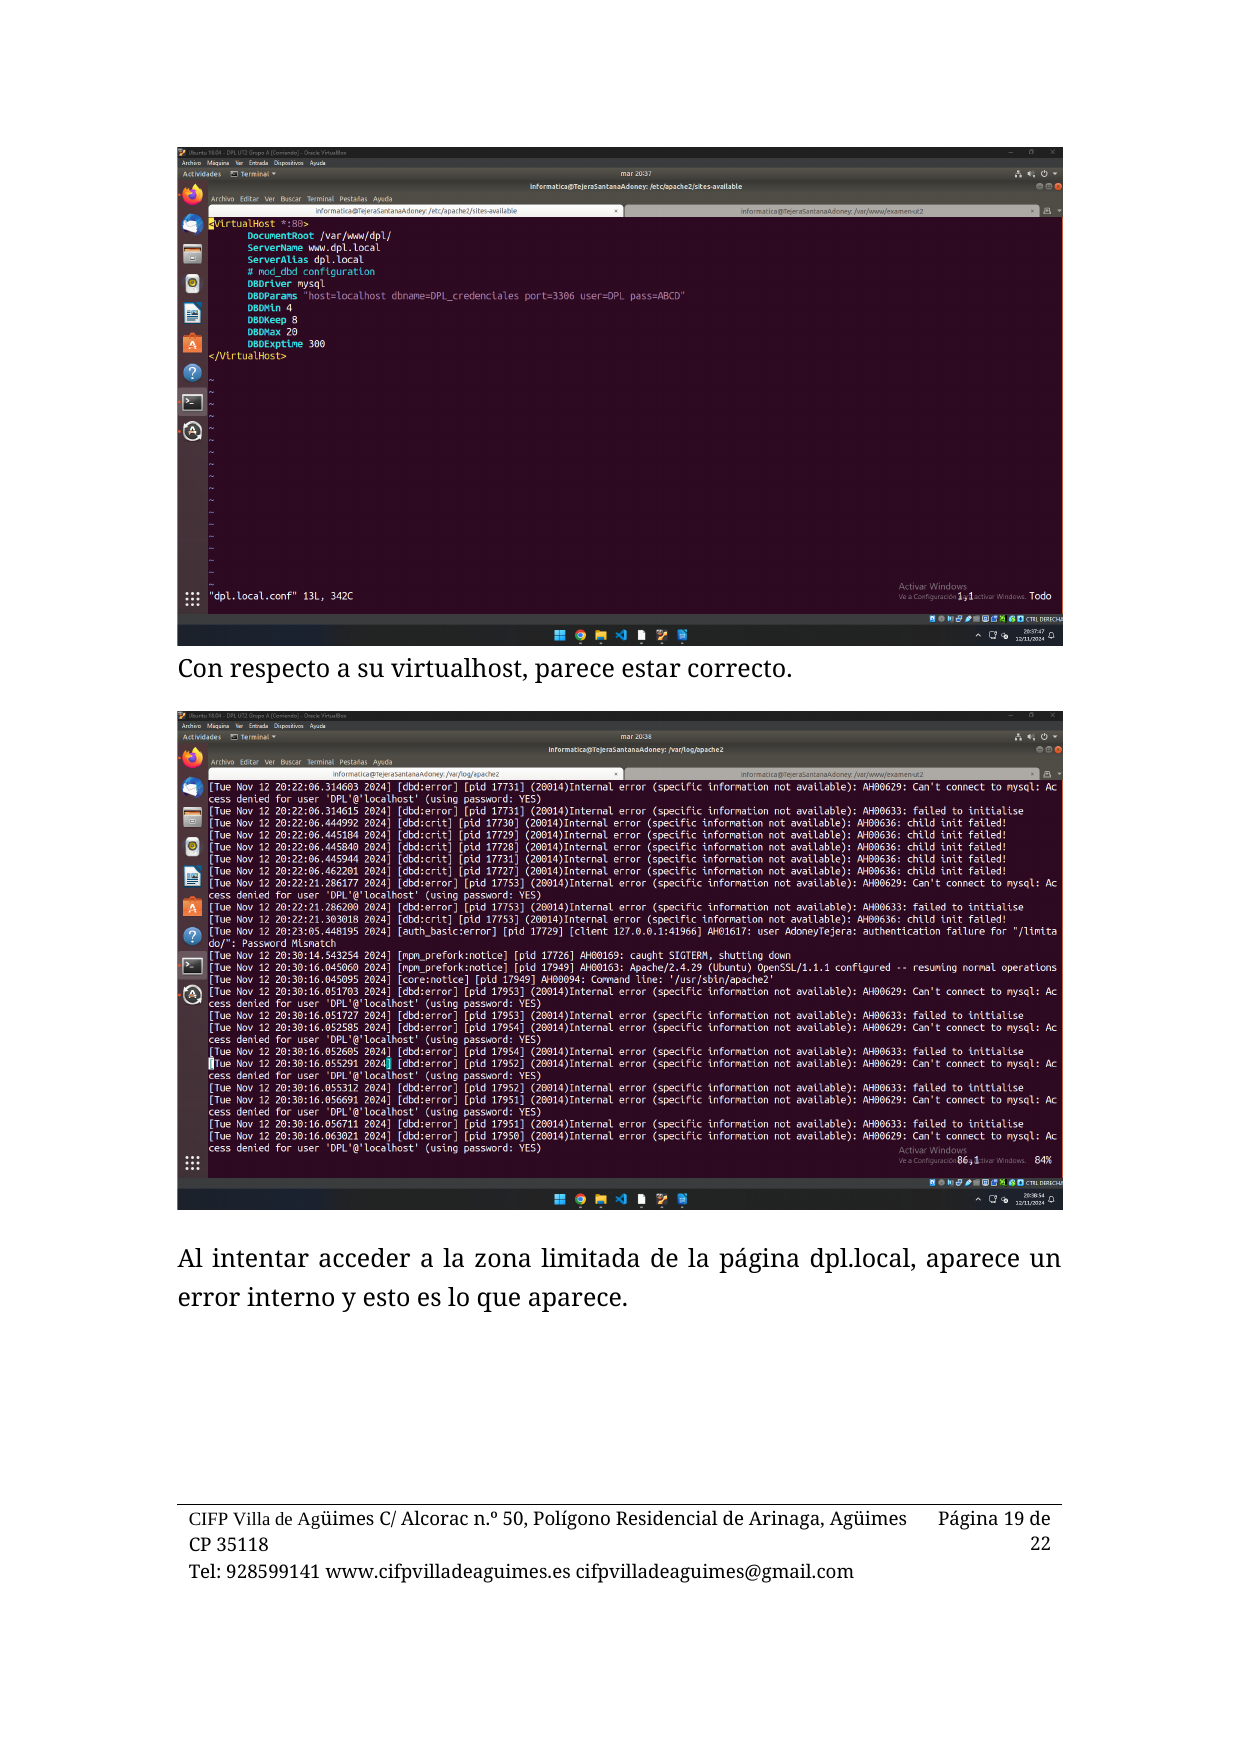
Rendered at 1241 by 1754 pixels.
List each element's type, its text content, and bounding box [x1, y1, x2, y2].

picture [177, 147, 1063, 646]
text Al intentar acceder a la zona limitada de la página dpl.local, aparece un error interno y esto es lo que aparece. [177, 1210, 1063, 1313]
text Con respecto a su virtualhost, parece estar correcto. [177, 646, 1063, 685]
picture [177, 711, 1063, 1210]
